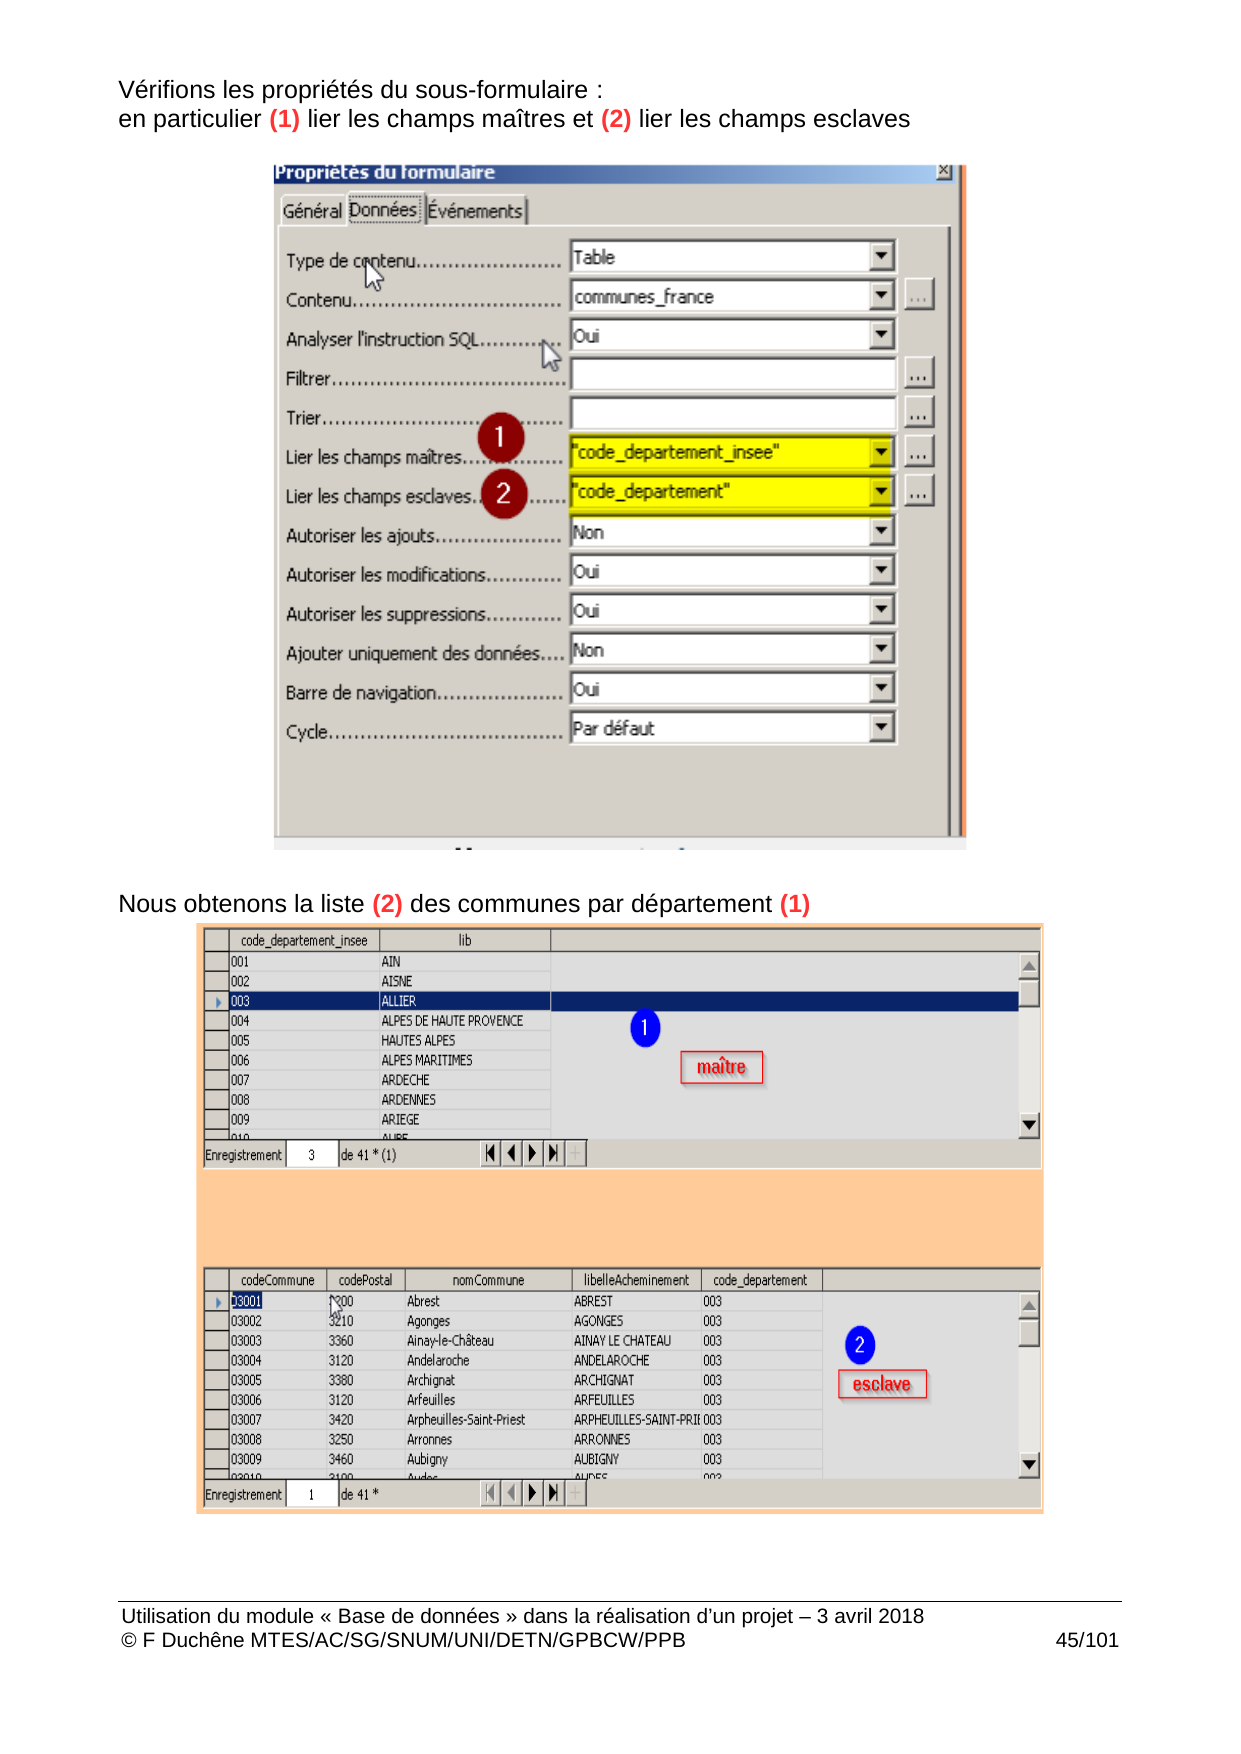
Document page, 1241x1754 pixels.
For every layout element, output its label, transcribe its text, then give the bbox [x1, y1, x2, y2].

text Vérifions les propriétés du sous-formulaire : [118, 75, 1122, 104]
picture [273, 162, 967, 850]
text en particulier (1) lier les champs maîtres et (2) lier les champs esclaves [118, 104, 1122, 133]
text Nous obtenons la liste (2) des communes par département (1) [118, 889, 1122, 918]
